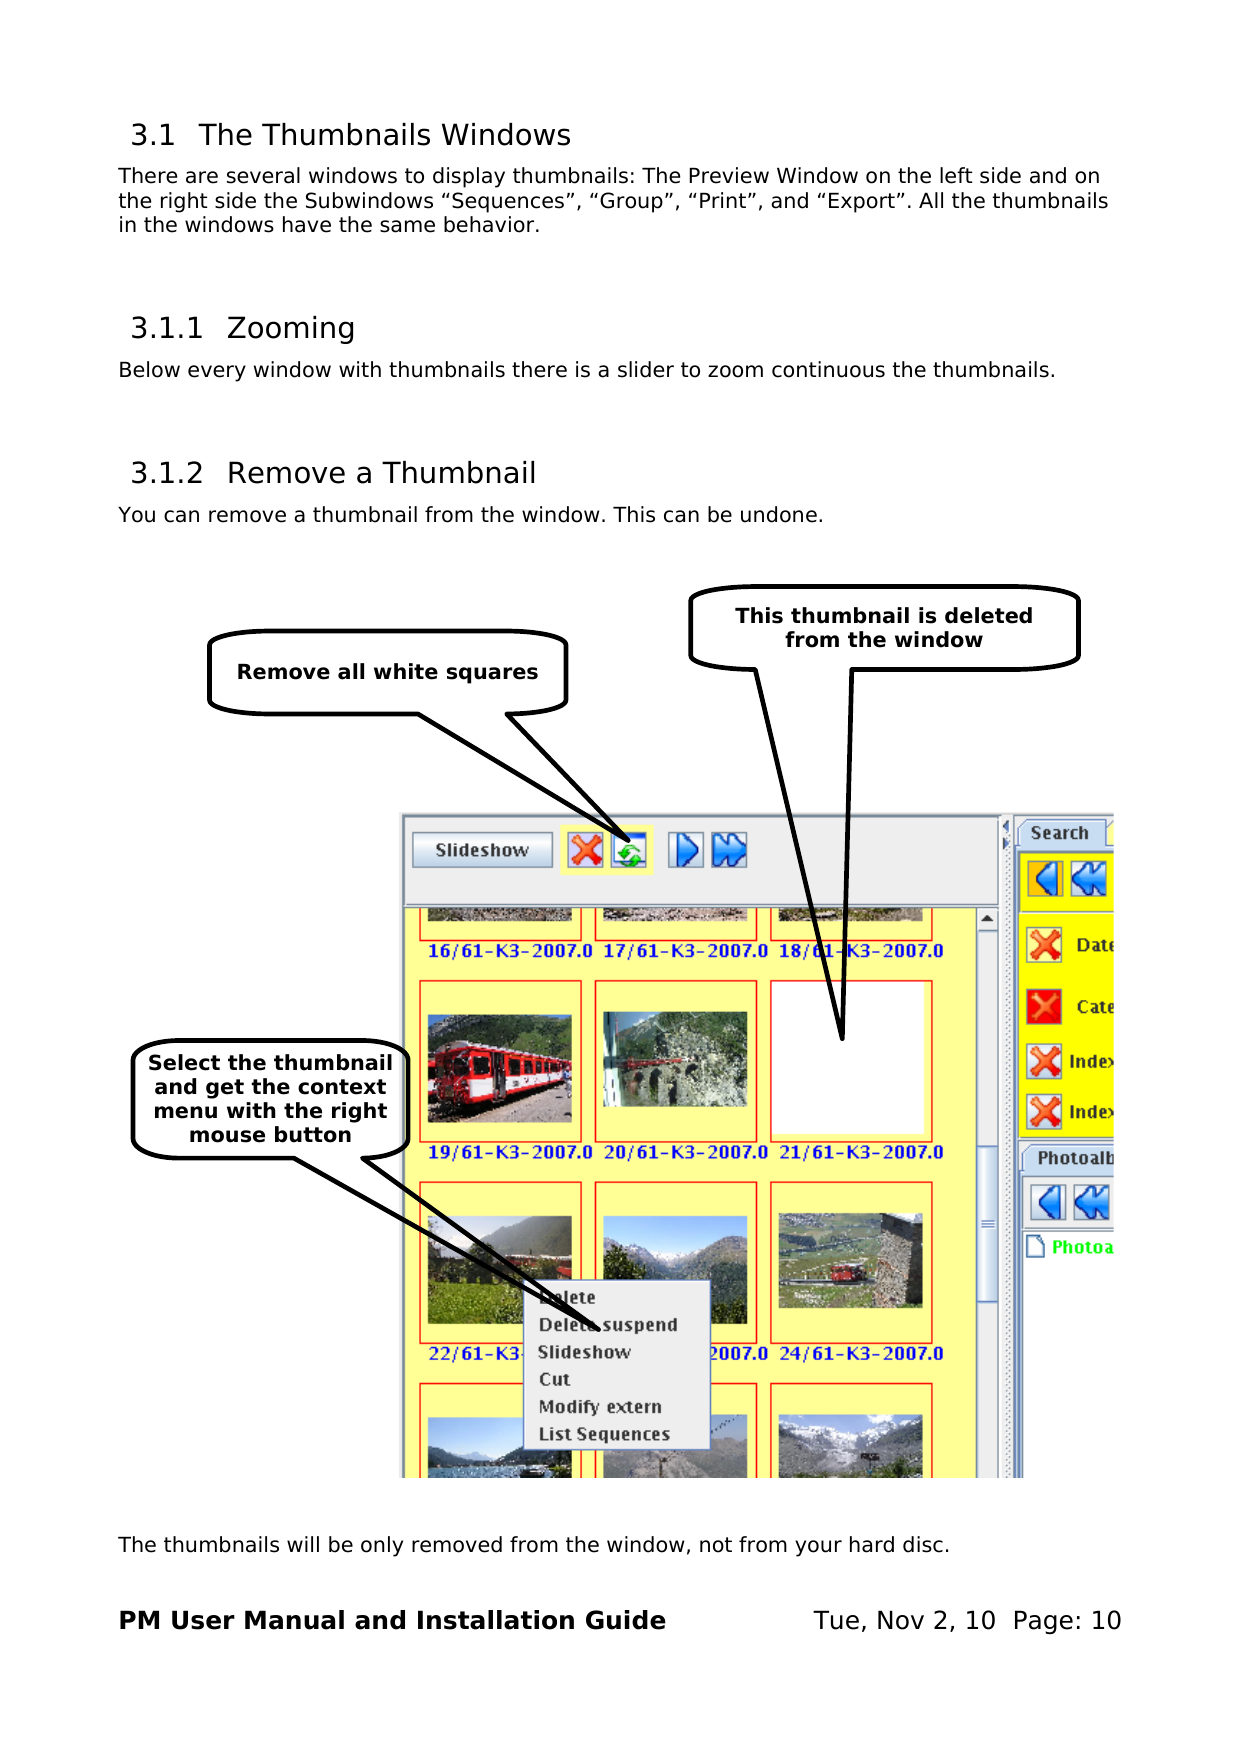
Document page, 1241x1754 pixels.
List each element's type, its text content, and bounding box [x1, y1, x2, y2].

subtitle Zooming [130, 312, 1122, 346]
subtitle Remove a Thumbnail [130, 457, 1122, 491]
text The thumbnails will be only removed from the window, not from your hard disc. [118, 1533, 1122, 1557]
subtitle The Thumbnails Windows [130, 118, 1122, 152]
text There are several windows to display thumbnails: The Preview Window on the left side and on the right side the Subwindows “Sequences”, “Group”, “Print”, and “Export”. All the thumbnails in the windows have the same behavior. [118, 164, 1122, 237]
picture [398, 1052, 405, 1147]
text You can remove a thumbnail from the window. This can be undone. [118, 503, 1122, 527]
picture [398, 1188, 552, 1300]
text Below every window with thumbnails there is a slider to zoom continuous the thumbnails. [118, 358, 1122, 382]
picture [398, 812, 1114, 1478]
picture [588, 812, 610, 826]
picture [792, 812, 845, 1014]
